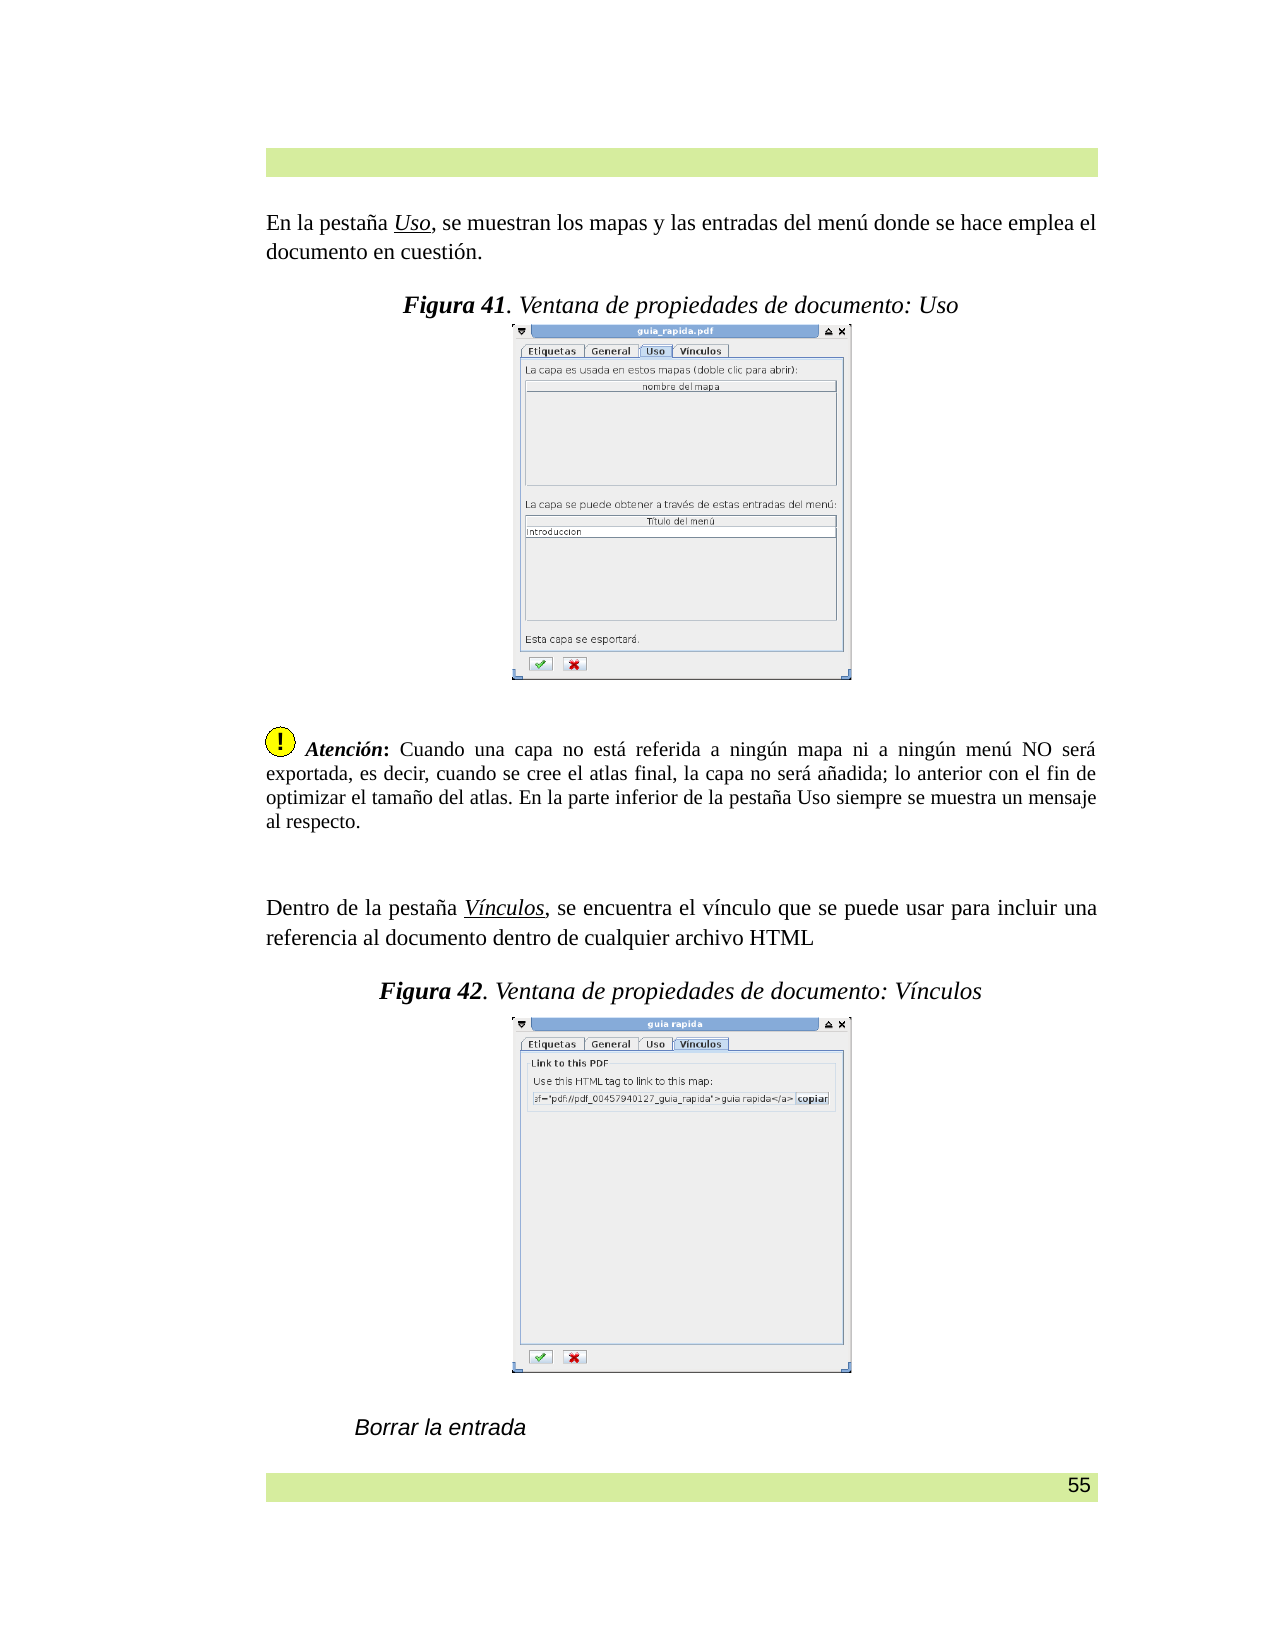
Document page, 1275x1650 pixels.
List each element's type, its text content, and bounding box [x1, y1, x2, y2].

text Figura 41. Ventana de propiedades de documento: Uso [266, 290, 1098, 319]
picture [512, 1017, 852, 1373]
text En la pestaña Uso, se muestran los mapas y las entradas del menú donde se hace emplea el documento en cuestión. [266, 207, 1098, 266]
subtitle Borrar la entrada [354, 1414, 1098, 1441]
text Atención: Cuando una capa no está referida a ningún mapa ni a ningún menú NO será exportada, es decir, cuando se cree el atlas final, la capa no será añadida; lo anterior con el fin de optimizar el tamaño del atlas. En la parte inferior de la pestaña Uso siempre se muestra un mensaje al respecto. [266, 727, 1098, 833]
picture [512, 324, 852, 680]
text Figura 42. Ventana de propiedades de documento: Vínculos [266, 976, 1098, 1004]
text Dentro de la pestaña Vínculos, se encuentra el vínculo que se puede usar para incluir una referencia al documento dentro de cualquier archivo HTML [266, 892, 1098, 951]
